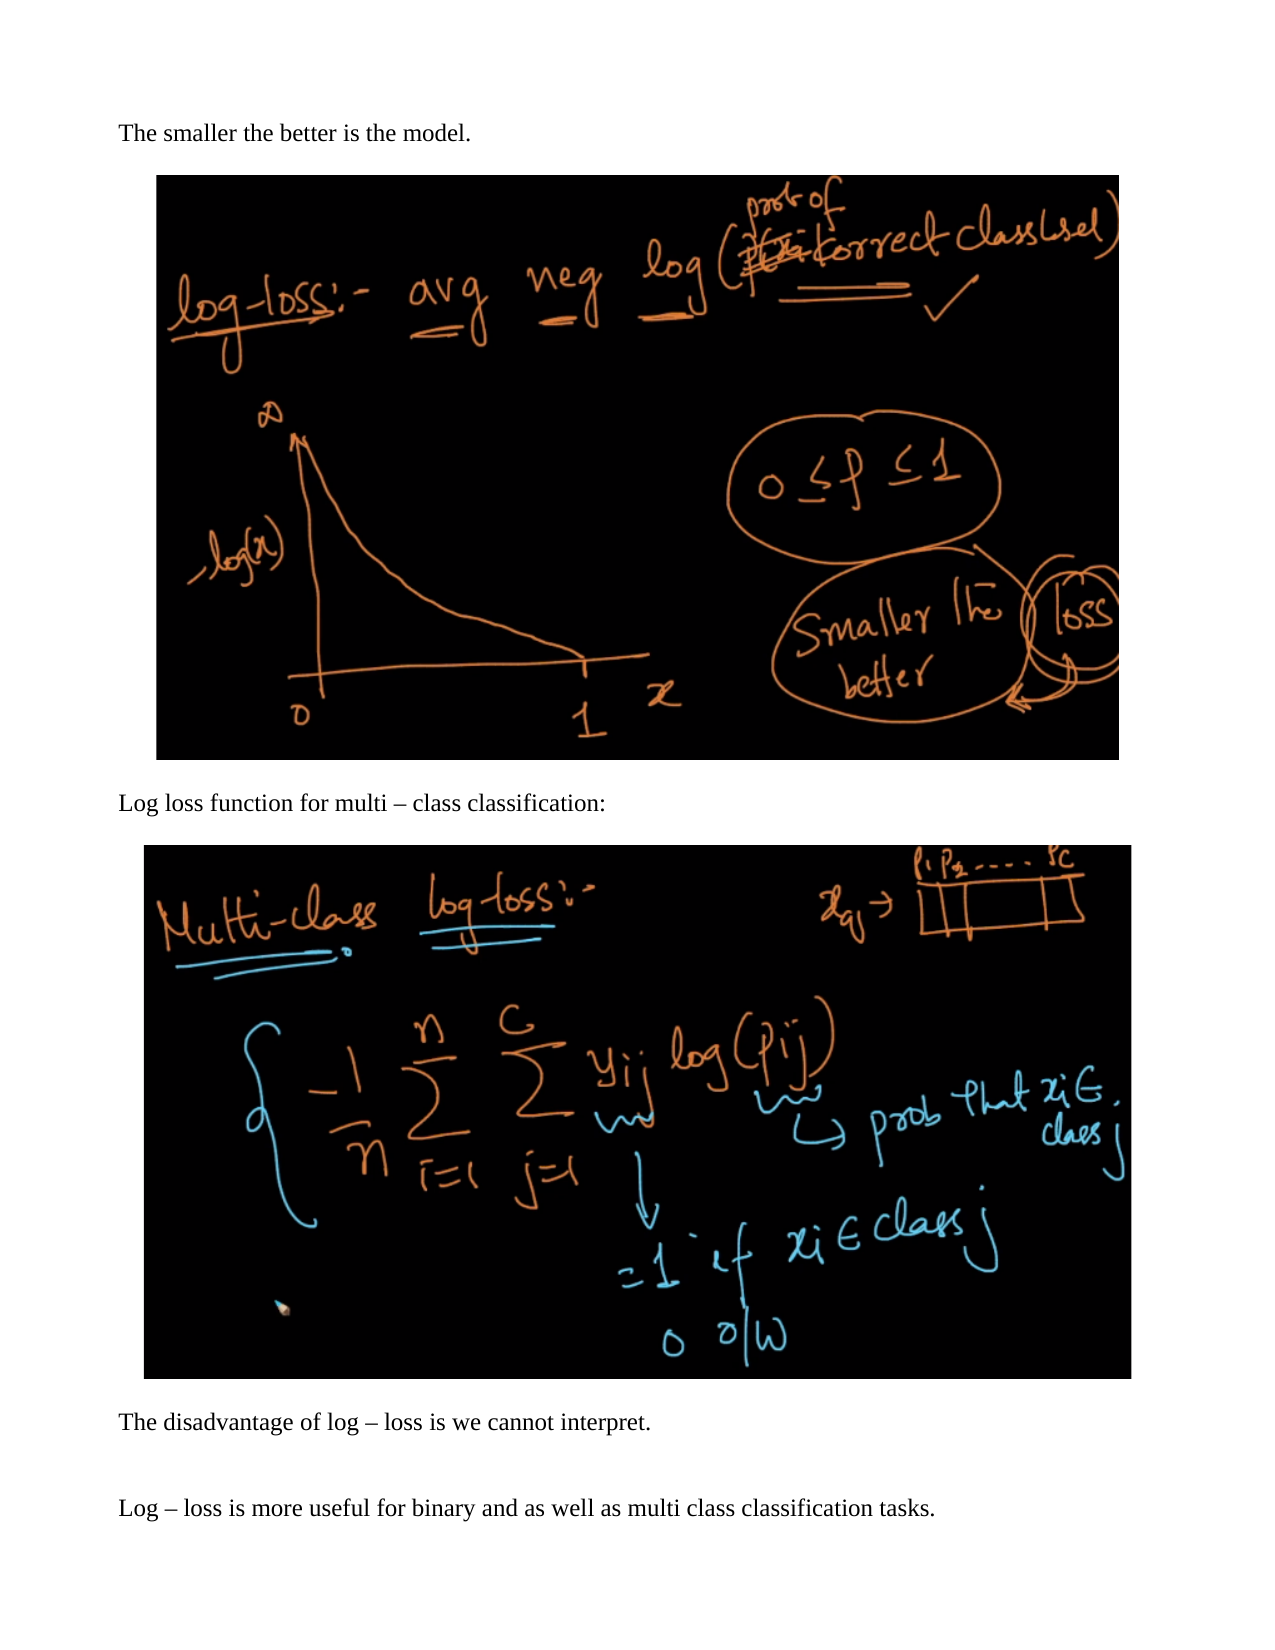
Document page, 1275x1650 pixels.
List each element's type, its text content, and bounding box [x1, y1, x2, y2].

picture [143, 845, 1132, 1379]
text The disadvantage of log – loss is we cannot interpret. [118, 1407, 1157, 1436]
text Log loss function for multi – class classification: [118, 788, 1157, 817]
picture [156, 175, 1119, 760]
text The smaller the better is the model. [118, 118, 1157, 147]
text Log – loss is more useful for binary and as well as multi class classification tasks. [118, 1493, 1157, 1522]
